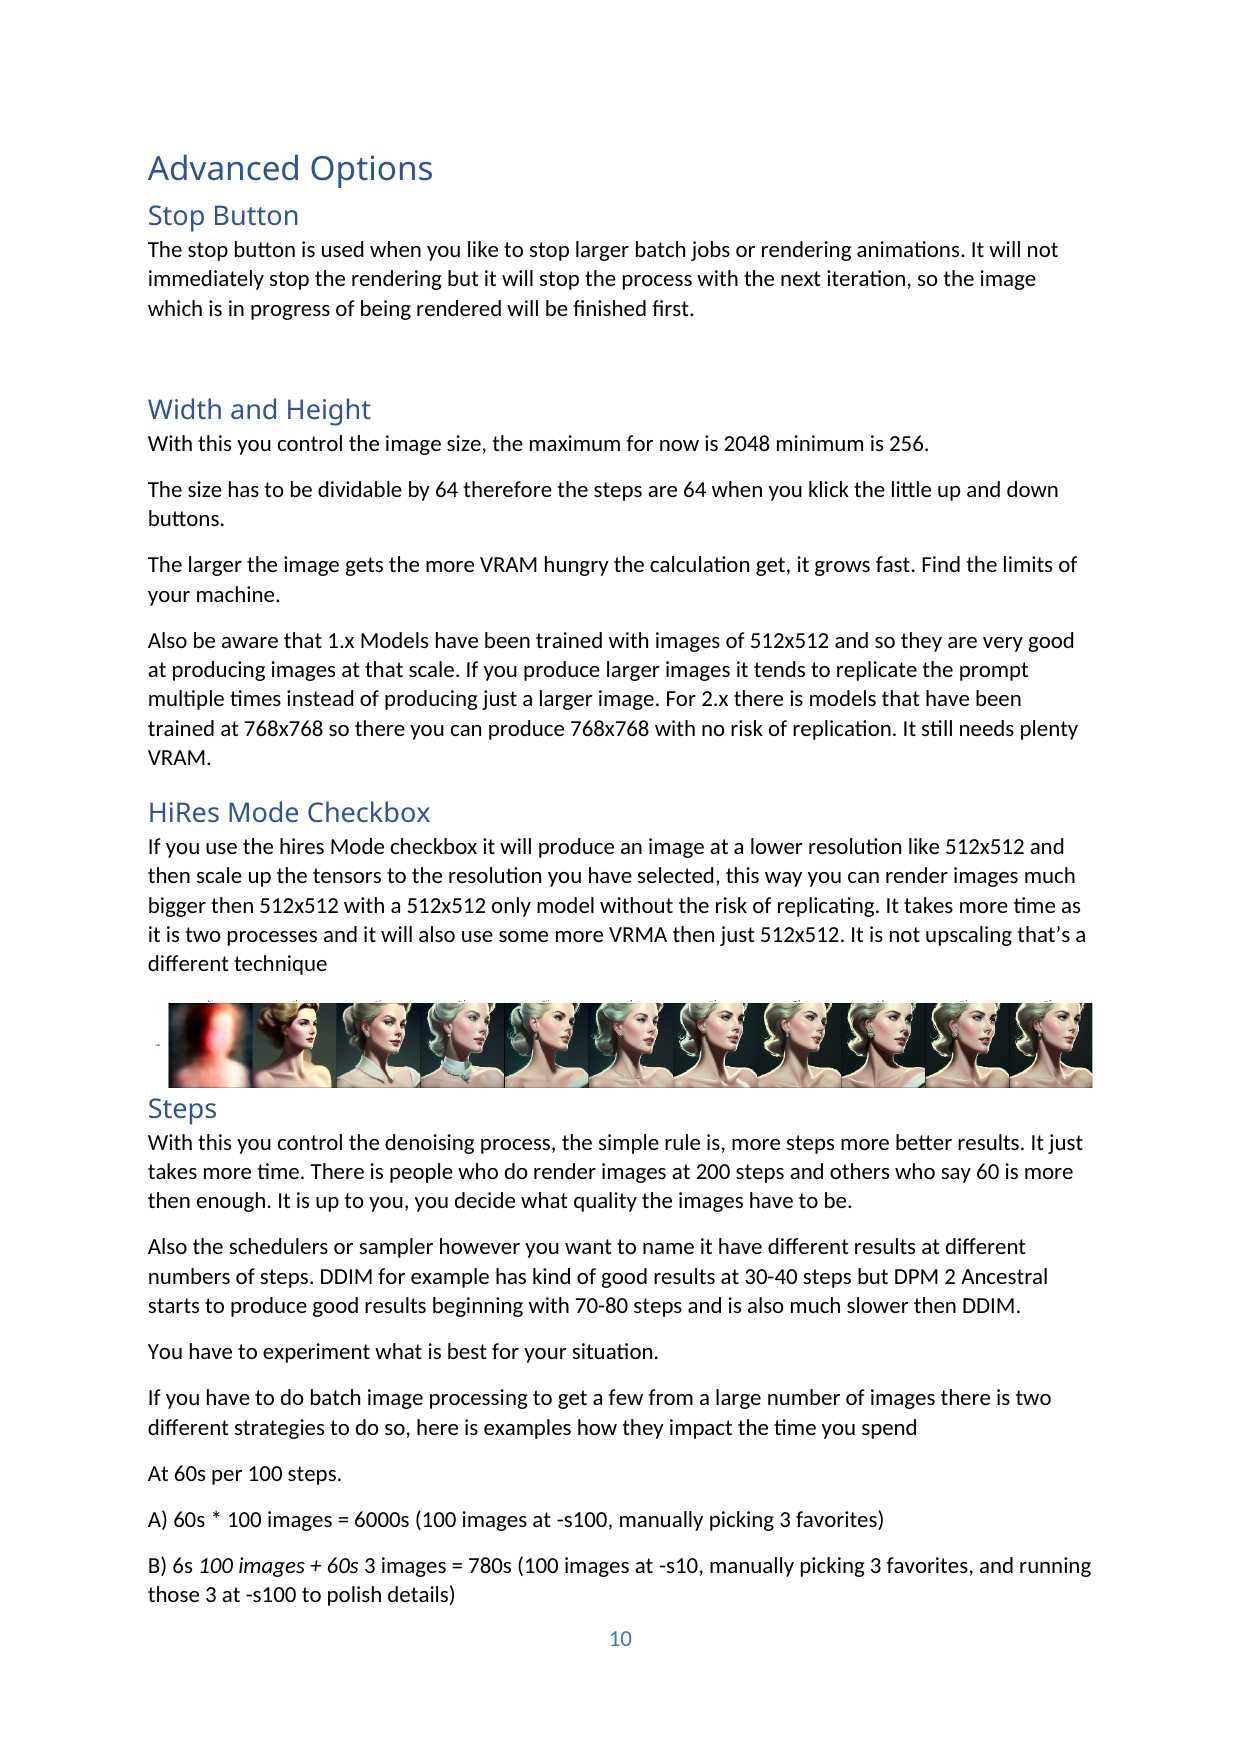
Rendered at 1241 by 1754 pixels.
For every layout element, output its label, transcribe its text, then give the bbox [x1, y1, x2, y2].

subtitle Width and Height [148, 390, 1093, 427]
text The larger the image gets the more VRAM hungry the calculation get, it grows fast. Find the limits of your machine. [148, 550, 1093, 608]
text Also be aware that 1.x Models have been trained with images of 512x512 and so they are very good at producing images at that scale. If you produce larger images it tends to replicate the prompt multiple times instead of producing just a larger image. For 2.x there is models that have been trained at 768x768 so there you can produce 768x768 with no risk of replication. It still needs plenty VRAM. [148, 626, 1093, 771]
text Also the schedulers or sampler however you want to name it have different results at different numbers of steps. DDIM for example has kind of good results at 30-40 steps but DPM 2 Ancestral starts to produce good results beginning with 70-80 steps and is also much slower then DDIM. [148, 1232, 1093, 1319]
subtitle HiRes Mode Checkbox [148, 793, 1093, 830]
text At 60s per 100 steps. [148, 1459, 1093, 1487]
text If you have to do batch image processing to get a few from a large number of images there is two different strategies to do so, here is examples how they impact the time you spend [148, 1383, 1093, 1441]
subtitle Stop Button [148, 197, 1093, 233]
text With this you control the denoising process, the simple rule is, more steps more better results. It just takes more time. There is people who do render images at 200 steps and others who say 60 is more then enough. It is up to you, you decide what quality the images have to be. [148, 1128, 1093, 1214]
text A) 60s * 100 images = 6000s (100 images at -s100, manually picking 3 favorites) [148, 1505, 1093, 1533]
subtitle Advanced Options [148, 145, 1093, 190]
text If you use the hires Mode checkbox it will produce an image at a lower resolution like 512x512 and then scale up the tensors to the resolution you have selected, this way you can render images much bigger then 512x512 with a 512x512 only model without the risk of replicating. It takes more time as it is two processes and it will also use some more VRMA then just 512x512. It is not upscaling that’s a different technique [148, 832, 1093, 978]
text With this you control the image size, the maximum for now is 2048 minimum is 256. [148, 429, 1093, 457]
text The stop button is used when you like to stop larger batch jobs or rendering animations. It will not immediately stop the rendering but it will stop the process with the next iteration, so the image which is in progress of being rendered will be finished first. [148, 235, 1093, 322]
text You have to experiment what is best for your situation. [148, 1337, 1093, 1365]
text B) 6s 100 images + 60s 3 images = 780s (100 images at -s10, manually picking 3 favorites, and running those 3 at -s100 to polish details) [148, 1551, 1093, 1608]
subtitle Steps [148, 1088, 1093, 1126]
text The size has to be dividable by 64 therefore the steps are 64 when you klick the little up and down buttons. [148, 475, 1093, 532]
